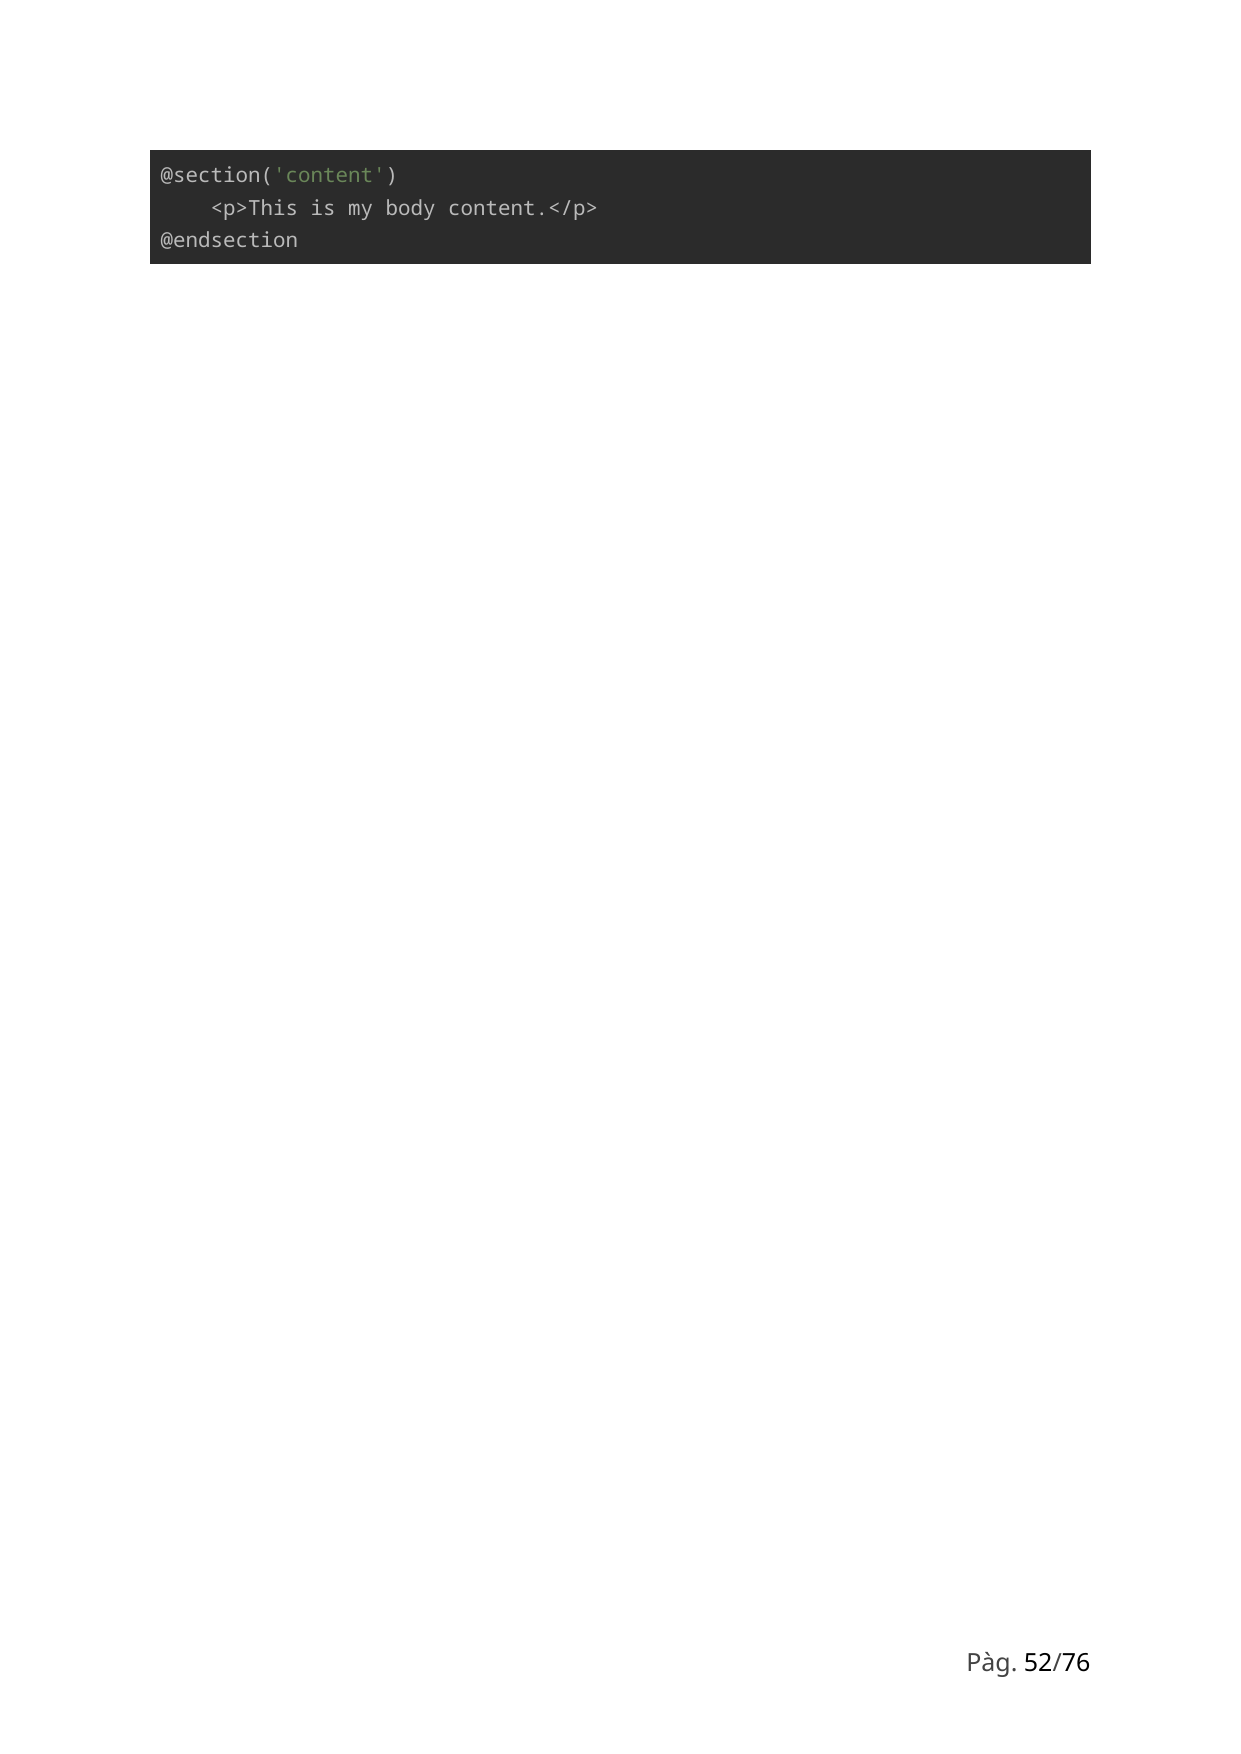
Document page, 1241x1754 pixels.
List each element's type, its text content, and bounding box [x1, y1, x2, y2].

table_header @section('content') <p>This is my body content.</p> @endsection [150, 150, 1091, 264]
